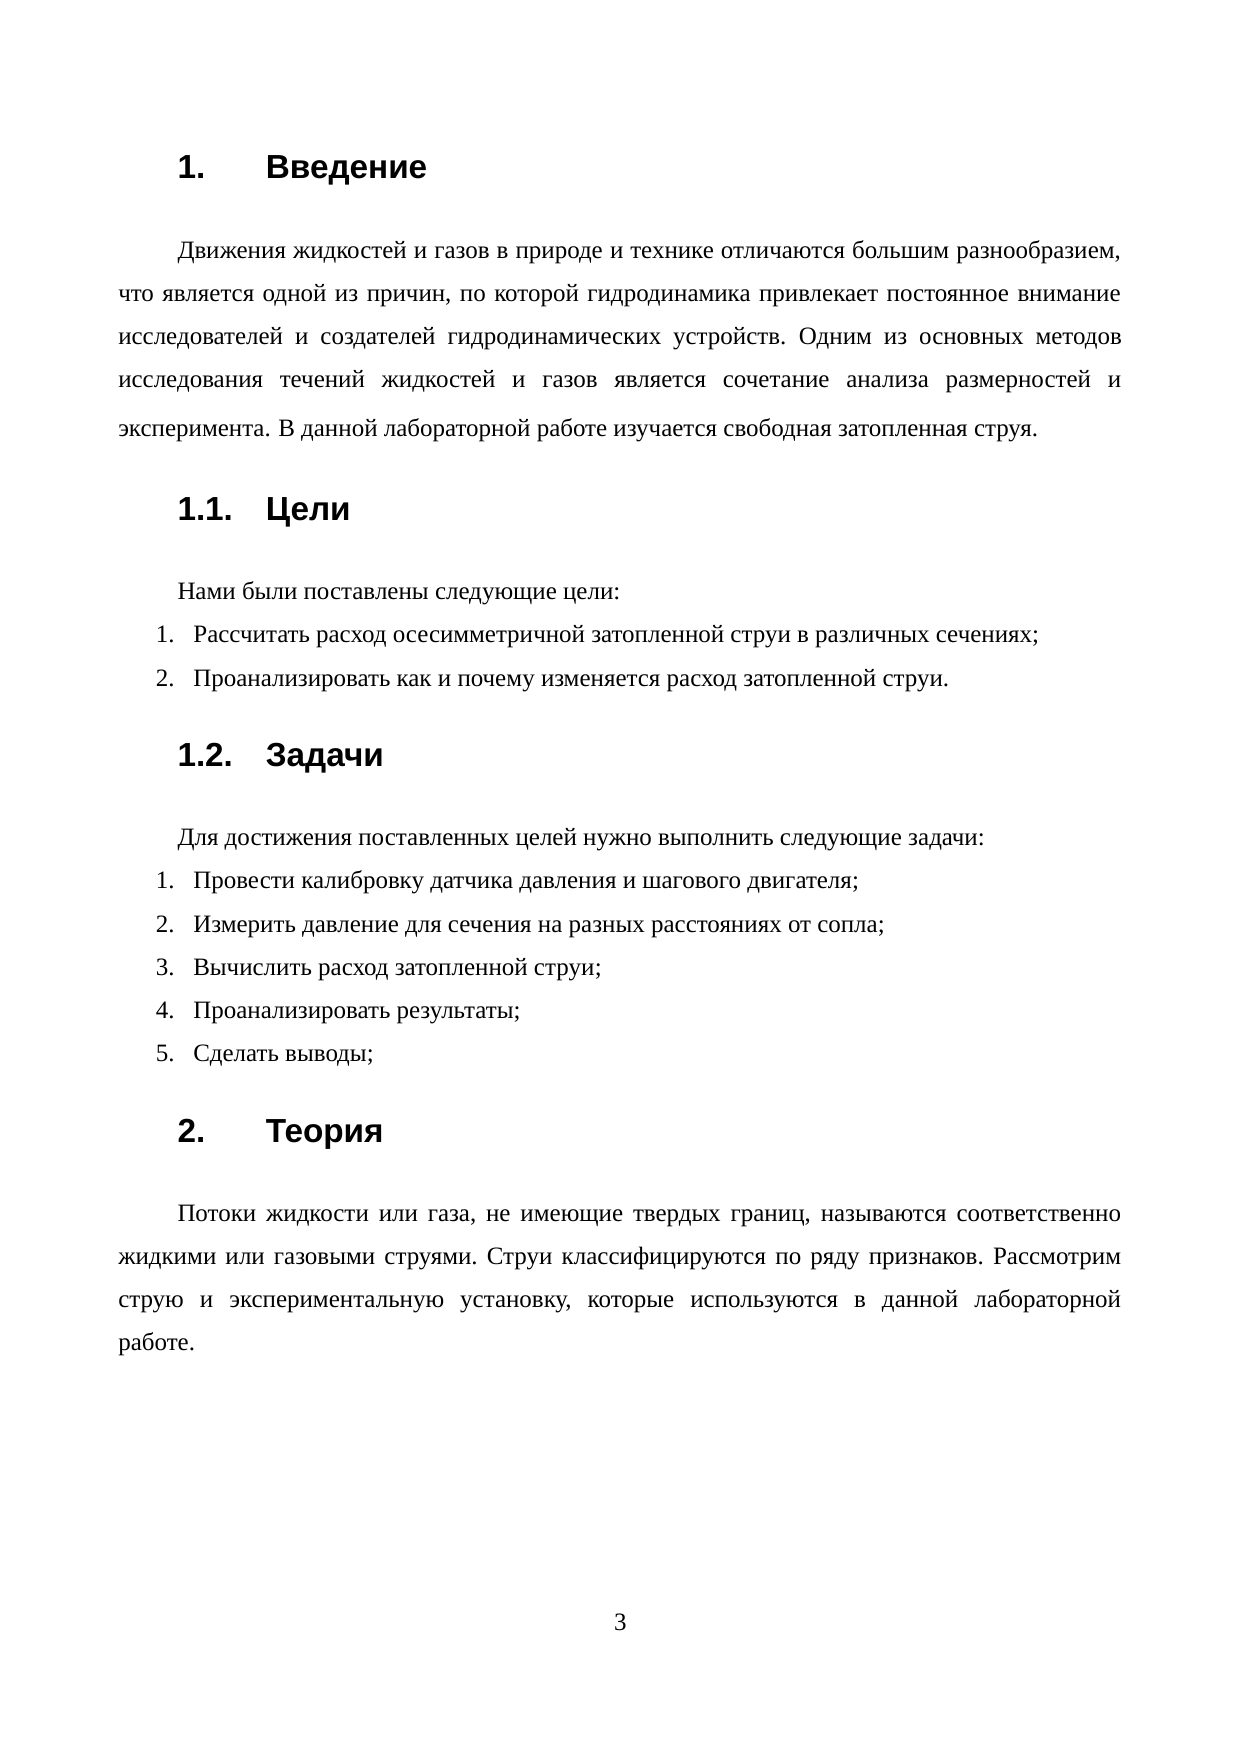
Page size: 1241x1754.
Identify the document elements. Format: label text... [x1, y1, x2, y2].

subtitle Задачи [118, 735, 1122, 774]
list Сделать выводы; [156, 1038, 1122, 1067]
list Вычислить расход затопленной струи; [156, 952, 1122, 981]
subtitle Теория [118, 1111, 1122, 1149]
subtitle Введение [118, 148, 1122, 186]
list Провести калибровку датчика давления и шагового двигателя; [156, 866, 1122, 894]
text Для достижения поставленных целей нужно выполнить следующие задачи: [118, 822, 1122, 851]
text Движения жидкостей и газов в природе и технике отличаются большим разнообразием, что является одной из причин, по которой гидродинамика привлекает постоянное внимание исследователей и создателей гидродинамических устройств. Одним из основных методов исследования течений жидкостей и газов является сочетание анализа размерностей и эксперимента. В данной лабораторной работе изучается свободная затопленная струя. [118, 235, 1122, 443]
text Нами были поставлены следующие цели: [118, 576, 1122, 605]
list Измерить давление для сечения на разных расстояниях от сопла; [156, 909, 1122, 937]
subtitle Цели [118, 489, 1122, 528]
list Проанализировать как и почему изменяется расход затопленной струи. [156, 663, 1122, 691]
text Потоки жидкости или газа, не имеющие твердых границ, называются соответственно жидкими или газовыми струями. Струи классифицируются по ряду признаков. Рассмотрим струю и экспериментальную установку, которые используются в данной лабораторной работе. [118, 1198, 1122, 1356]
list Рассчитать расход осесимметричной затопленной струи в различных сечениях; [156, 619, 1122, 648]
list Проанализировать результаты; [156, 995, 1122, 1024]
